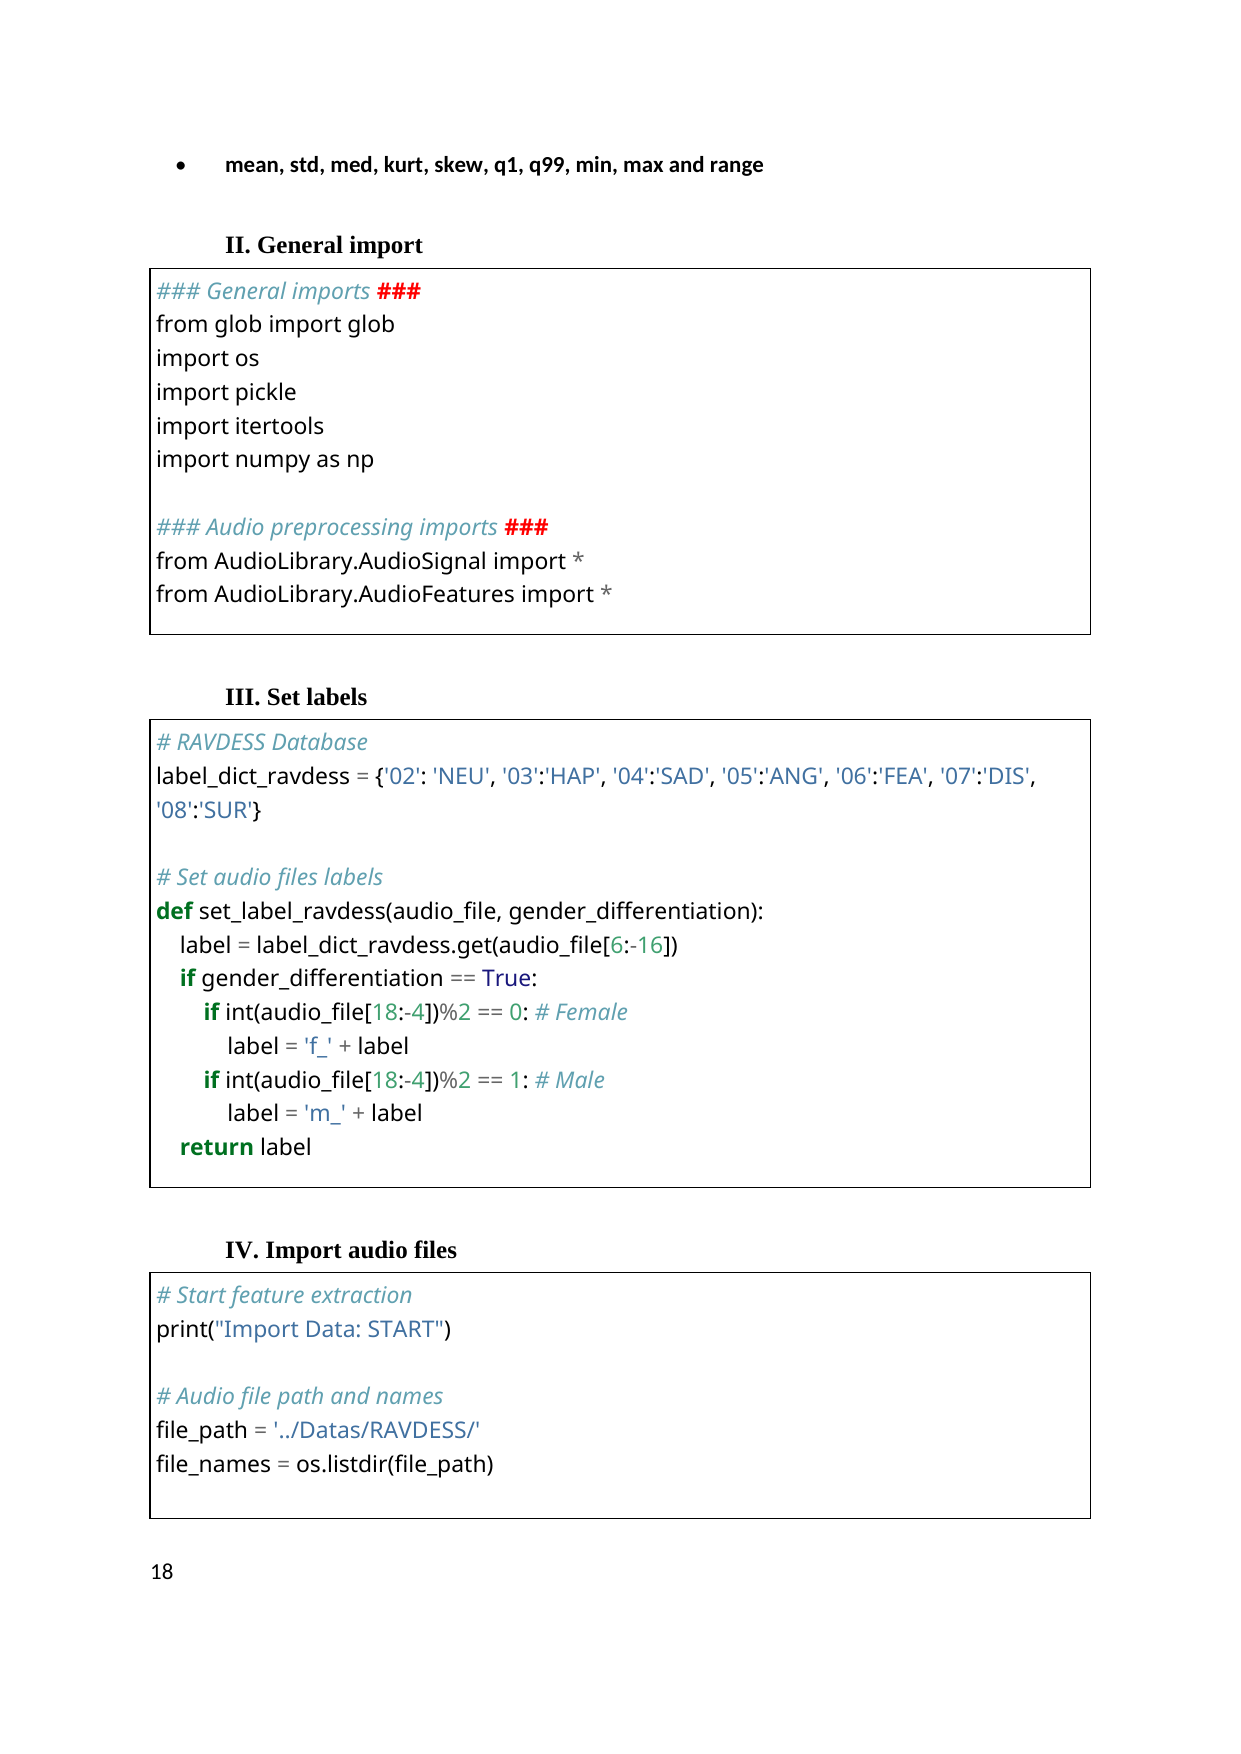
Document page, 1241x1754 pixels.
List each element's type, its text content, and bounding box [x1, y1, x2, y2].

subtitle III. Set labels [150, 682, 1090, 711]
list mean, std, med, kurt, skew, q1, q99, min, max and range [175, 150, 1090, 178]
table_header # Start feature extraction print("Import Data: START") # Audio file path and names file_path = '../Datas/RAVDESS/' file_names = os.listdir(file_path) [151, 1273, 1090, 1518]
table_header # RAVDESS Database label_dict_ravdess = {'02': 'NEU', '03':'HAP', '04':'SAD', '05':'ANG', '06':'FEA', '07':'DIS', '08':'SUR'} # Set audio files labels def set_label_ravdess(audio_file, gender_differentiation): label = label_dict_ravdess.get(audio_file[6:-16]) if gender_differentiation == True: if int(audio_file[18:-4])%2 == 0: # Female label = 'f_' + label if int(audio_file[18:-4])%2 == 1: # Male label = 'm_' + label return label [151, 720, 1090, 1187]
subtitle II. General import [150, 231, 1090, 259]
table_header ### General imports ### from glob import glob import os import pickle import itertools import numpy as np ### Audio preprocessing imports ### from AudioLibrary.AudioSignal import * from AudioLibrary.AudioFeatures import * [151, 269, 1090, 634]
subtitle IV. Import audio files [150, 1235, 1090, 1263]
